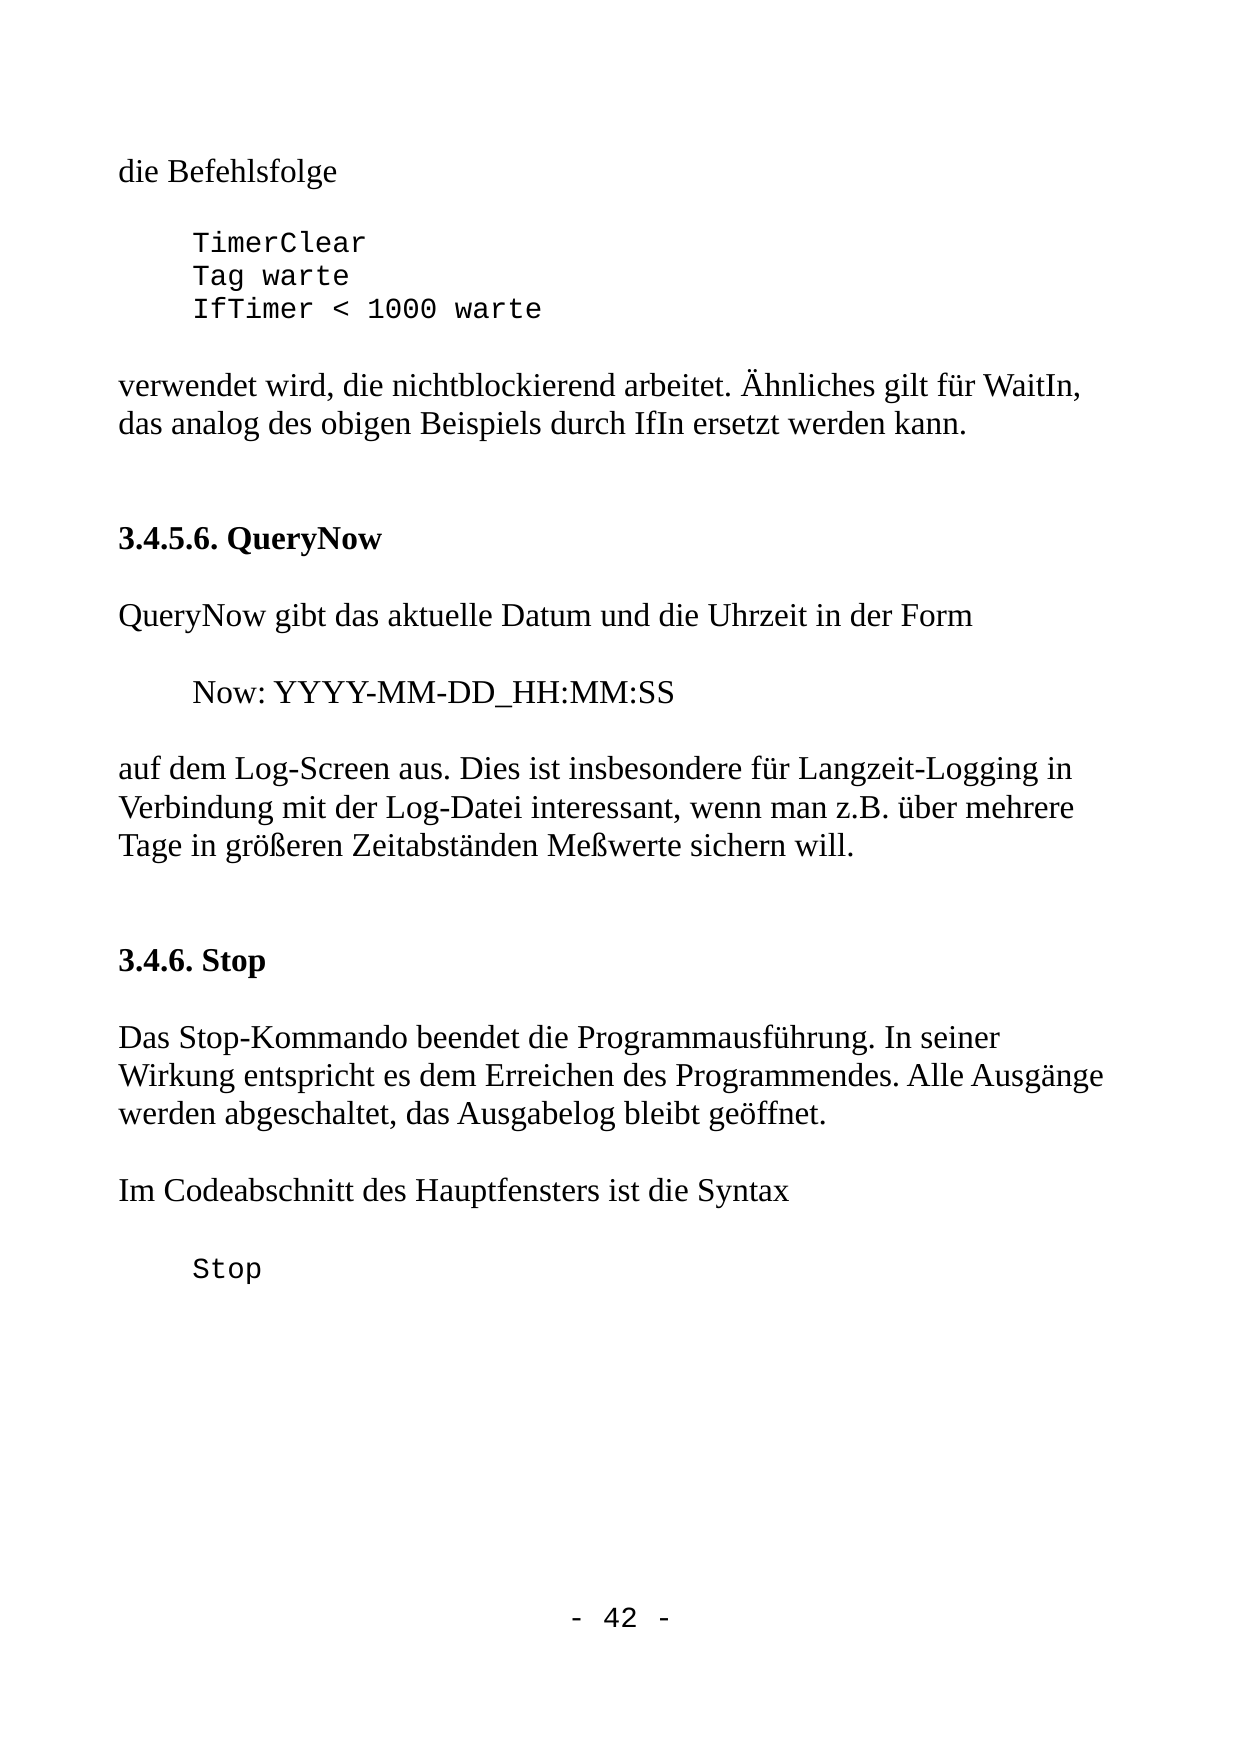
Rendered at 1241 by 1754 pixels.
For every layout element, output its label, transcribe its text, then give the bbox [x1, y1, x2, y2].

text auf dem Log-Screen aus. Dies ist insbesondere für Langzeit-Logging in Verbindung mit der Log-Datei interessant, wenn man z.B. über mehrere Tage in größeren Zeitabständen Meßwerte sichern will. [118, 748, 1122, 863]
text die Befehlsfolge [118, 151, 1122, 189]
text TimerClear [118, 228, 1122, 261]
text Stop [118, 1247, 1122, 1287]
text 3.4.5.6. QueryNow [118, 518, 1122, 557]
text Now: YYYY-MM-DD_HH:MM:SS [118, 672, 1122, 710]
text QueryNow gibt das aktuelle Datum und die Uhrzeit in der Form [118, 595, 1122, 633]
text Das Stop-Kommando beendet die Programmausführung. In seiner Wirkung entspricht es dem Erreichen des Programmendes. Alle Ausgänge werden abgeschaltet, das Ausgabelog bleibt geöffnet. [118, 1017, 1122, 1132]
text verwendet wird, die nichtblockierend arbeitet. Ähnliches gilt für WaitIn, das analog des obigen Beispiels durch IfIn ersetzt werden kann. [118, 365, 1122, 442]
text Tag warte [118, 261, 1122, 294]
text 3.4.6. Stop [118, 940, 1122, 978]
text Im Codeabschnitt des Hauptfensters ist die Syntax [118, 1170, 1122, 1208]
text IfTimer < 1000 warte [118, 294, 1122, 327]
